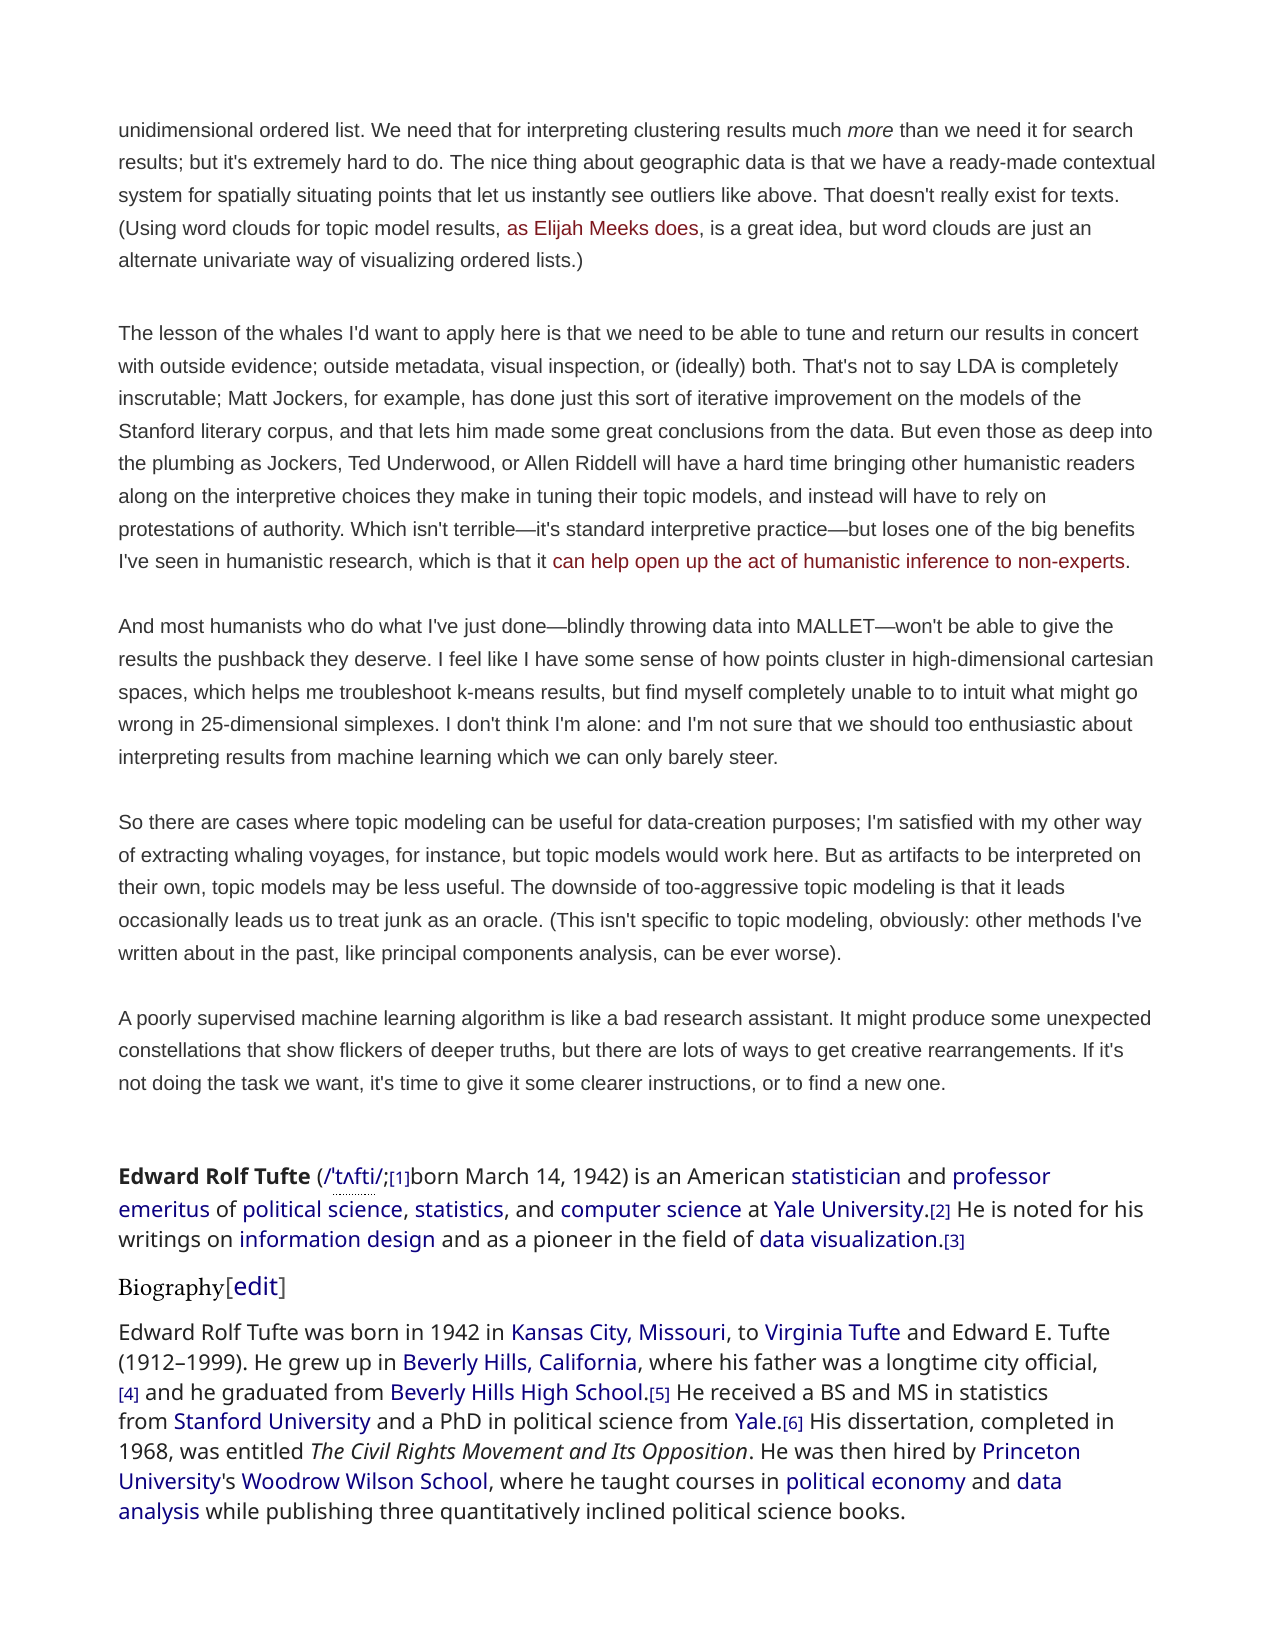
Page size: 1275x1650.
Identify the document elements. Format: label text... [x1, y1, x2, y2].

text Edward Rolf Tufte (/ˈtʌfti/;[1]born March 14, 1942) is an American statistician and professor emeritus of political science, statistics, and computer science at Yale University.[2] He is noted for his writings on information design and as a pioneer in the field of data visualization.[3] [118, 1161, 1157, 1254]
text Biography[edit] [118, 1268, 1157, 1302]
text Edward Rolf Tufte was born in 1942 in Kansas City, Missouri, to Virginia Tufte and Edward E. Tufte (1912–1999). He grew up in Beverly Hills, California, where his father was a longtime city official,[4] and he graduated from Beverly Hills High School.[5] He received a BS and MS in statistics from Stanford University and a PhD in political science from Yale.[6] His dissertation, completed in 1968, was entitled The Civil Rights Movement and Its Opposition. He was then hired by Princeton University's Woodrow Wilson School, where he taught courses in political economy and data analysis while publishing three quantitatively inclined political science books. [118, 1317, 1157, 1526]
text unidimensional ordered list. We need that for interpreting clustering results much more than we need it for search results; but it's extremely hard to do. The nice thing about geographic data is that we have a ready-made contextual system for spatially situating points that let us instantly see outliers like above. That doesn't really exist for texts. (Using word clouds for topic model results, as Elijah Meeks does, is a great idea, but word clouds are just an alternate univariate way of visualizing ordered lists.) [118, 118, 1157, 272]
text The lesson of the whales I'd want to apply here is that we need to be able to tune and return our results in concert with outside evidence; outside metadata, visual inspection, or (ideally) both. That's not to say LDA is completely inscrutable; Matt Jockers, for example, has done just this sort of iterative improvement on the models of the Stanford literary corpus, and that lets him made some great conclusions from the data. But even those as deep into the plumbing as Jockers, Ted Underwood, or Allen Riddell will have a hard time bringing other humanistic readers along on the interpretive choices they make in tuning their topic models, and instead will have to rely on protestations of authority. Which isn't terrible—it's standard interpretive practice—but loses one of the big benefits I've seen in humanistic research, which is that it can help open up the act of humanistic inference to non-experts. And most humanists who do what I've just done—blindly throwing data into MALLET—won't be able to give the results the pushback they deserve. I feel like I have some sense of how points cluster in high-dimensional cartesian spaces, which helps me troubleshoot k-means results, but find myself completely unable to to intuit what might go wrong in 25-dimensional simplexes. I don't think I'm alone: and I'm not sure that we should too enthusiastic about interpreting results from machine learning which we can only barely steer. So there are cases where topic modeling can be useful for data-creation purposes; I'm satisfied with my other way of extracting whaling voyages, for instance, but topic models would work here. But as artifacts to be interpreted on their own, topic models may be less useful. The downside of too-aggressive topic modeling is that it leads occasionally leads us to treat junk as an oracle. (This isn't specific to topic modeling, obviously: other methods I've written about in the past, like principal components analysis, can be ever worse). A poorly supervised machine learning algorithm is like a bad research assistant. It might produce some unexpected constellations that show flickers of deeper truths, but there are lots of ways to get creative rearrangements. If it's not doing the task we want, it's time to give it some clearer instructions, or to find a new one. [118, 321, 1157, 1094]
